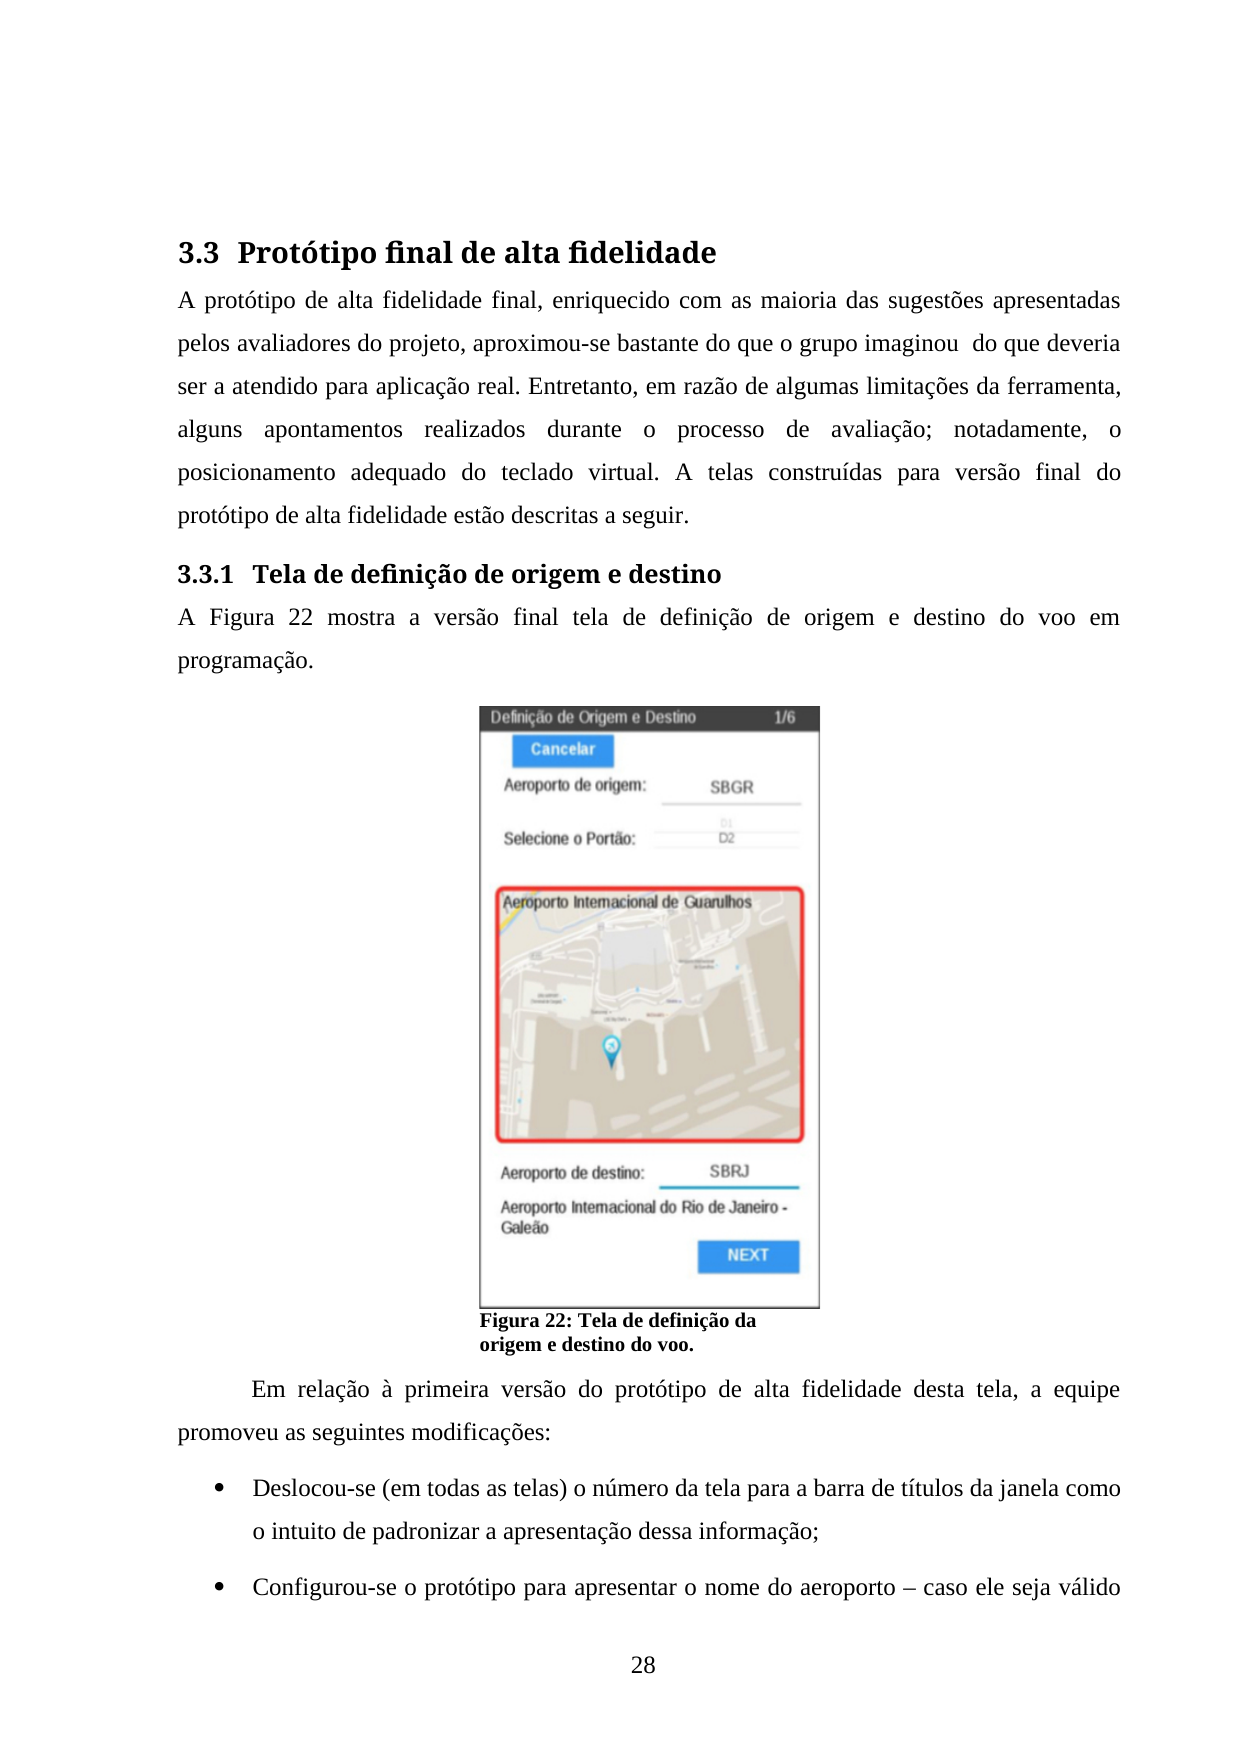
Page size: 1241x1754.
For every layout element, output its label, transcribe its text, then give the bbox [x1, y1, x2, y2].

subtitle Tela de definição de origem e destino [177, 556, 1122, 590]
list Configurou-se o protótipo para apresentar o nome do aeroporto – caso ele seja válido [215, 1572, 1122, 1601]
picture [479, 706, 821, 1309]
subtitle Protótipo final de alta fidelidade [178, 233, 1122, 272]
text A protótipo de alta fidelidade final, enriquecido com as maioria das sugestões apresentadas pelos avaliadores do projeto, aproximou-se bastante do que o grupo imaginou do que deveria ser a atendido para aplicação real. Entretanto, em razão de algumas limitações da ferramenta, alguns apontamentos realizados durante o processo de avaliação; notadamente, o posicionamento adequado do teclado virtual. A telas construídas para versão final do protótipo de alta fidelidade estão descritas a seguir. [177, 285, 1122, 529]
text A Figura 22 mostra a versão final tela de definição de origem e destino do voo em programação. [177, 602, 1122, 674]
text Em relação à primeira versão do protótipo de alta fidelidade desta tela, a equipe promoveu as seguintes modificações: [177, 1374, 1122, 1446]
list Deslocou-se (em todas as telas) o número da tela para a barra de títulos da janela como o intuito de padronizar a apresentação dessa informação; [215, 1473, 1122, 1545]
text Figura 22: Tela de definição da origem e destino do voo. [479, 1309, 820, 1356]
